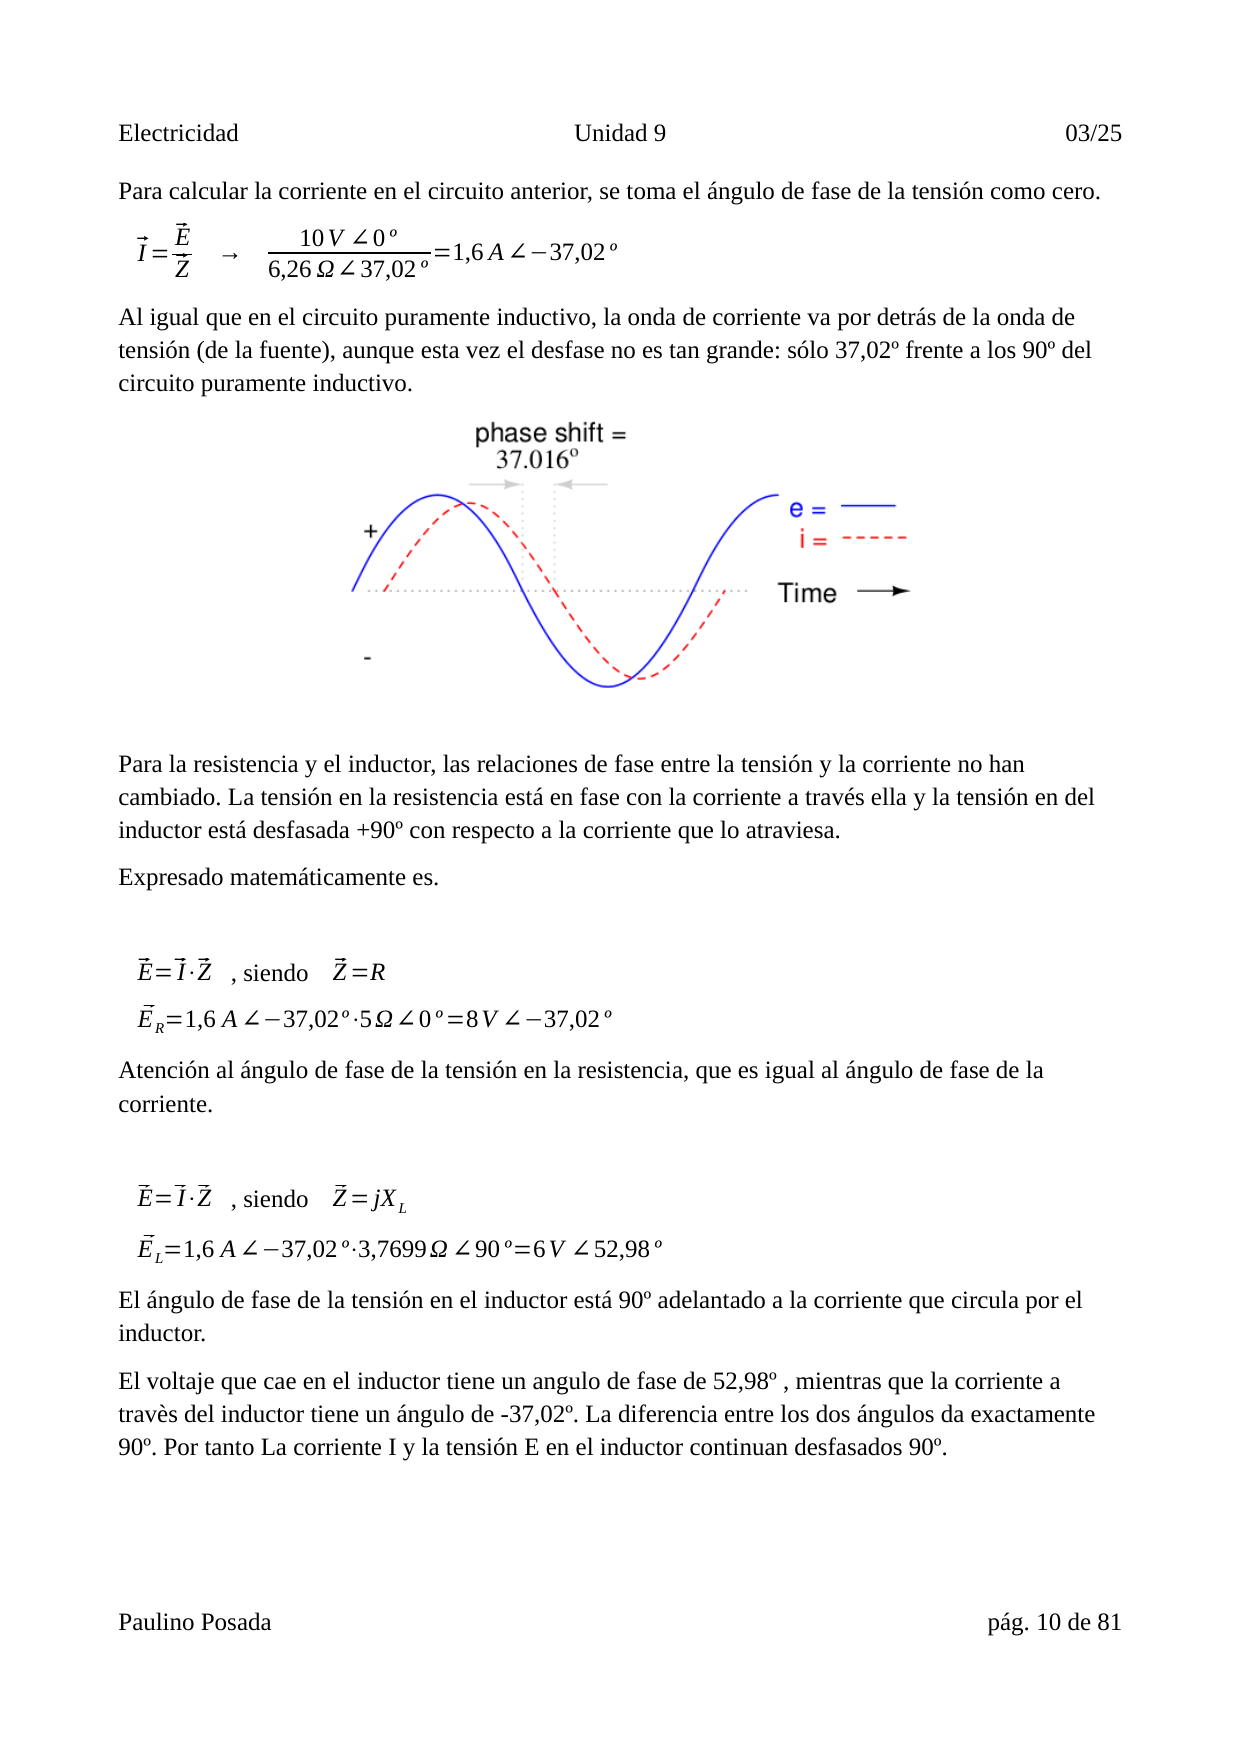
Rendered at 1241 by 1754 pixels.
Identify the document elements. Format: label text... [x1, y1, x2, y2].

text Para calcular la corriente en el circuito anterior, se toma el ángulo de fase de la tensión como cero. [118, 176, 1122, 205]
text Al igual que en el circuito puramente inductivo, la onda de corriente va por detrás de la onda de tensión (de la fuente), aunque esta vez el desfase no es tan grande: sólo 37,02º frente a los 90º del circuito puramente inductivo. [118, 302, 1122, 397]
text , siendo [118, 958, 1122, 986]
text El ángulo de fase de la tensión en el inductor está 90º adelantado a la corriente que circula por el inductor. [118, 1286, 1122, 1347]
picture [326, 415, 915, 697]
text Para la resistencia y el inductor, las relaciones de fase entre la tensión y la corriente no han cambiado. La tensión en la resistencia está en fase con la corriente a través ella y la tensión en del inductor está desfasada +90º con respecto a la corriente que lo atraviesa. [118, 749, 1122, 844]
text El voltaje que cae en el inductor tiene un angulo de fase de 52,98º , mientras que la corriente a travès del inductor tiene un ángulo de -37,02º. La diferencia entre los dos ángulos da exactamente 90º. Por tanto La corriente I y la tensión E en el inductor continuan desfasados 90º. [118, 1366, 1122, 1461]
text Expresado matemáticamente es. [118, 862, 1122, 891]
text Atención al ángulo de fase de la tensión en la resistencia, que es igual al ángulo de fase de la corriente. [118, 1056, 1122, 1117]
text , siendo [118, 1184, 1122, 1216]
text → [118, 224, 1122, 283]
